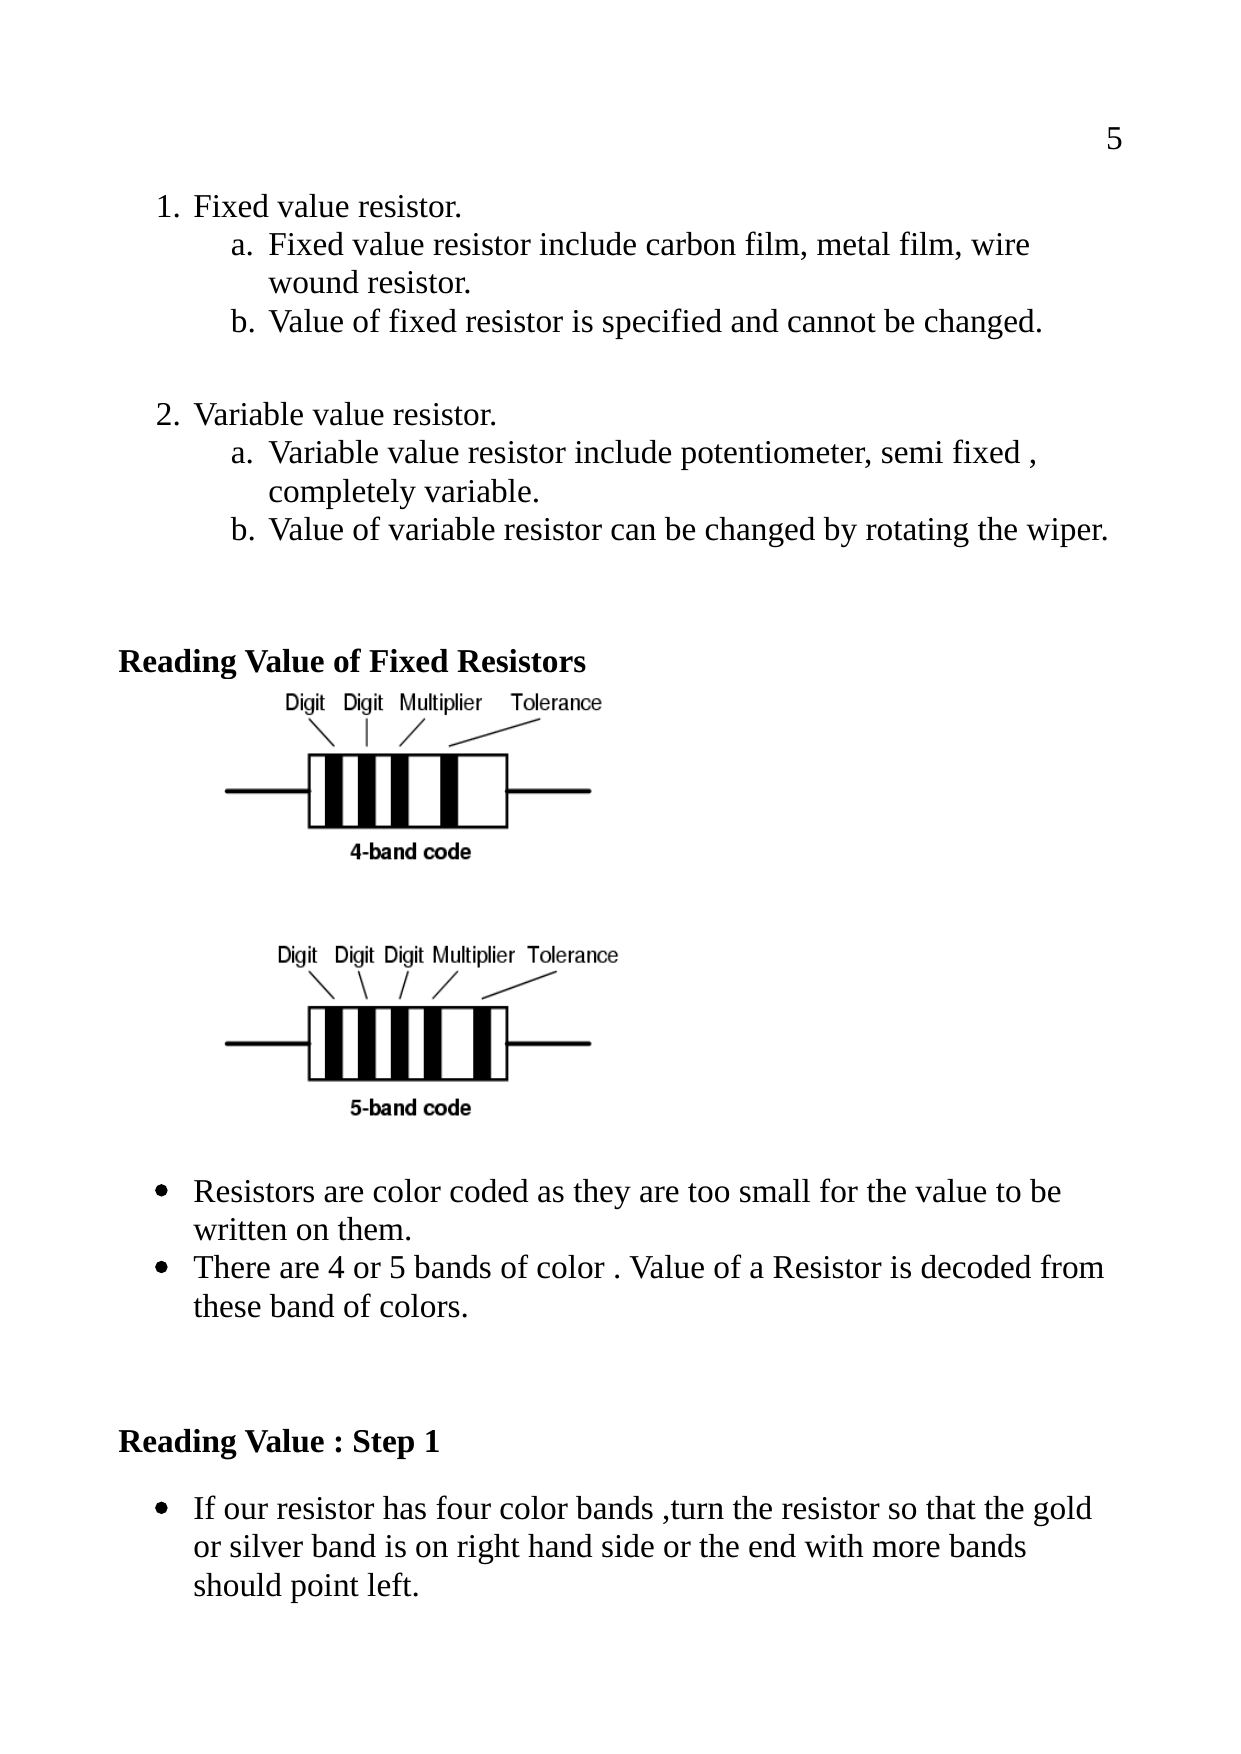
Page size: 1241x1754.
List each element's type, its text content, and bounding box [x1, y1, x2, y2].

text Reading Value : Step 1 [118, 1421, 1122, 1459]
list There are 4 or 5 bands of color . Value of a Resistor is decoded from these band of colors. [156, 1248, 1122, 1324]
list Value of variable resistor can be changed by rotating the wiper. [231, 509, 1122, 548]
list Value of fixed resistor is specified and cannot be changed. [231, 301, 1122, 339]
list Variable value resistor. [156, 394, 1122, 433]
list If our resistor has four color bands ,turn the resistor so that the gold or silver band is on right hand side or the end with more bands should point left. [156, 1488, 1122, 1603]
list Fixed value resistor include carbon film, metal film, wire wound resistor. [231, 224, 1122, 301]
list Variable value resistor include potentiometer, semi fixed , completely variable. [231, 433, 1122, 509]
list Resistors are color coded as they are too small for the value to be written on them. [156, 1171, 1122, 1248]
list Fixed value resistor. [156, 186, 1122, 224]
text Reading Value of Fixed Resistors [118, 641, 1122, 679]
picture [192, 679, 638, 1142]
